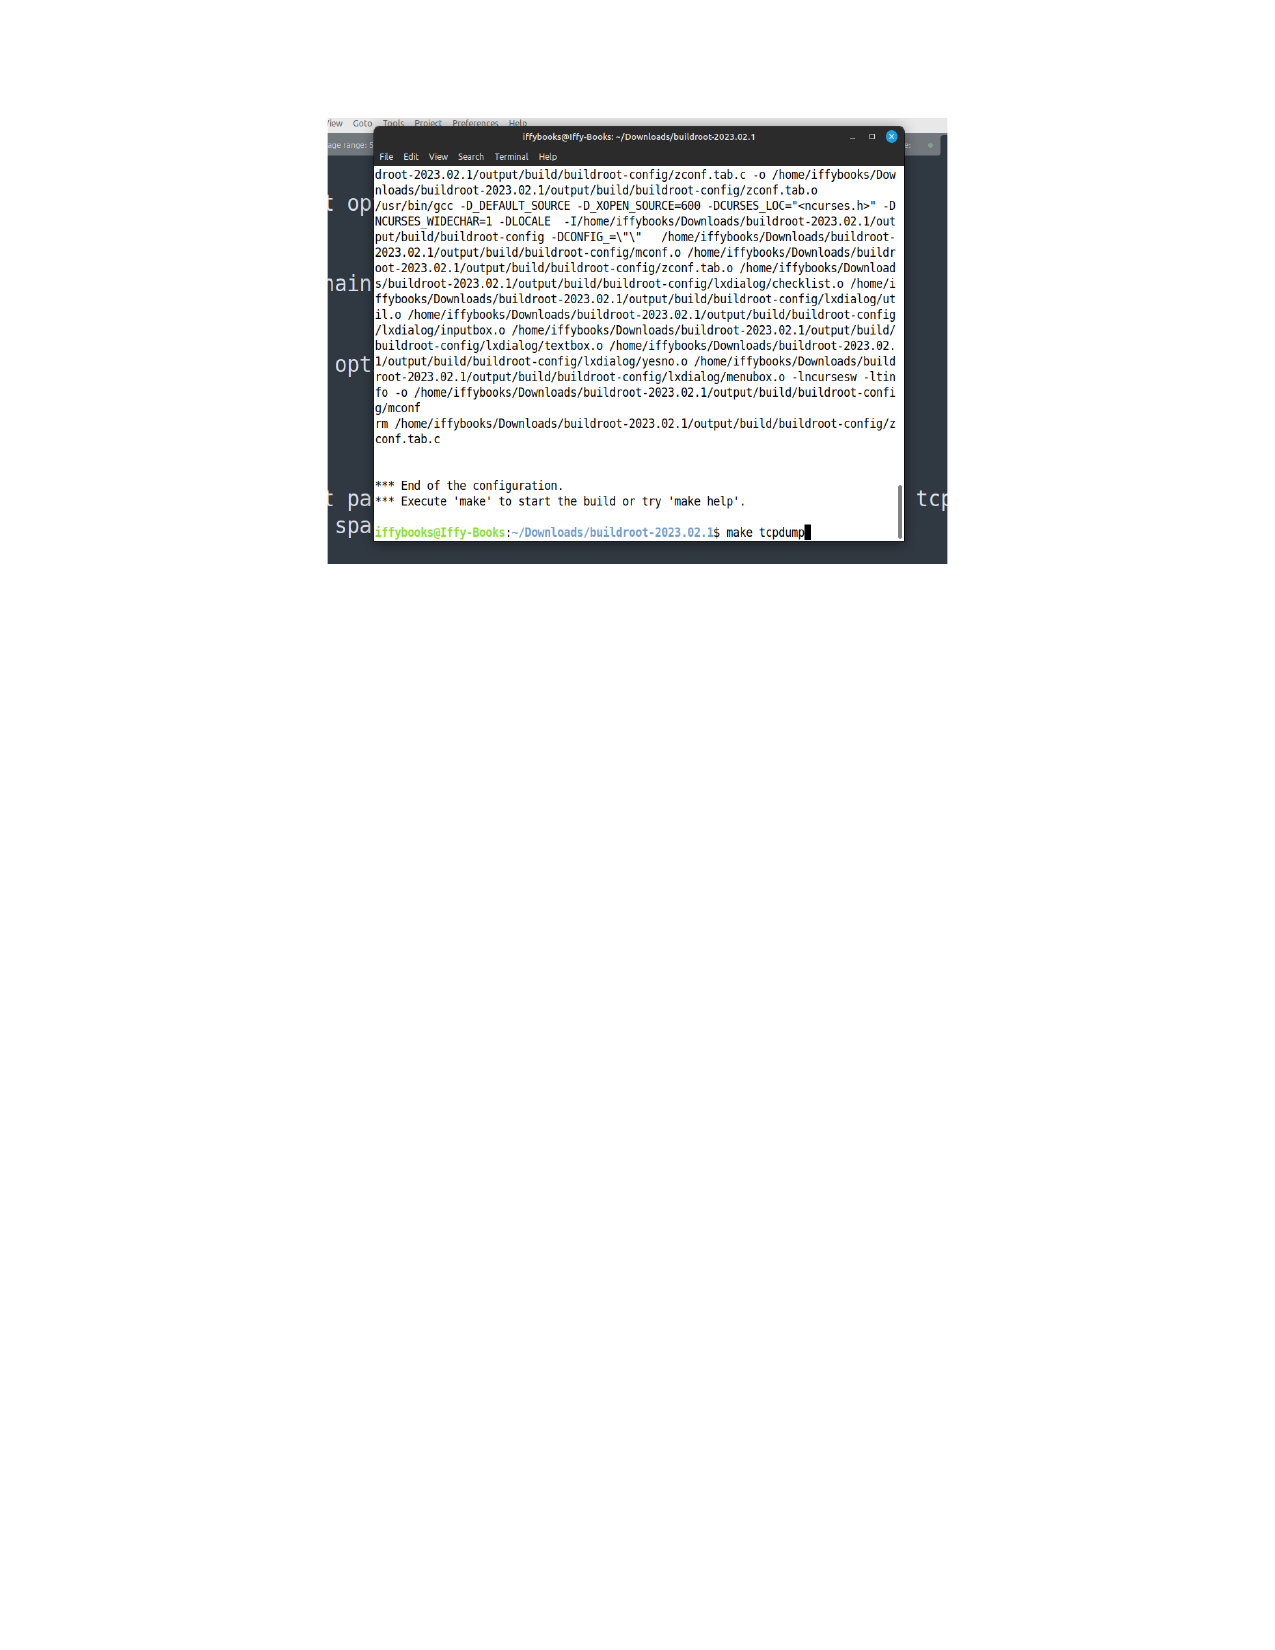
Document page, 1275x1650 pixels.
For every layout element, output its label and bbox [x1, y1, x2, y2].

picture [327, 118, 948, 564]
